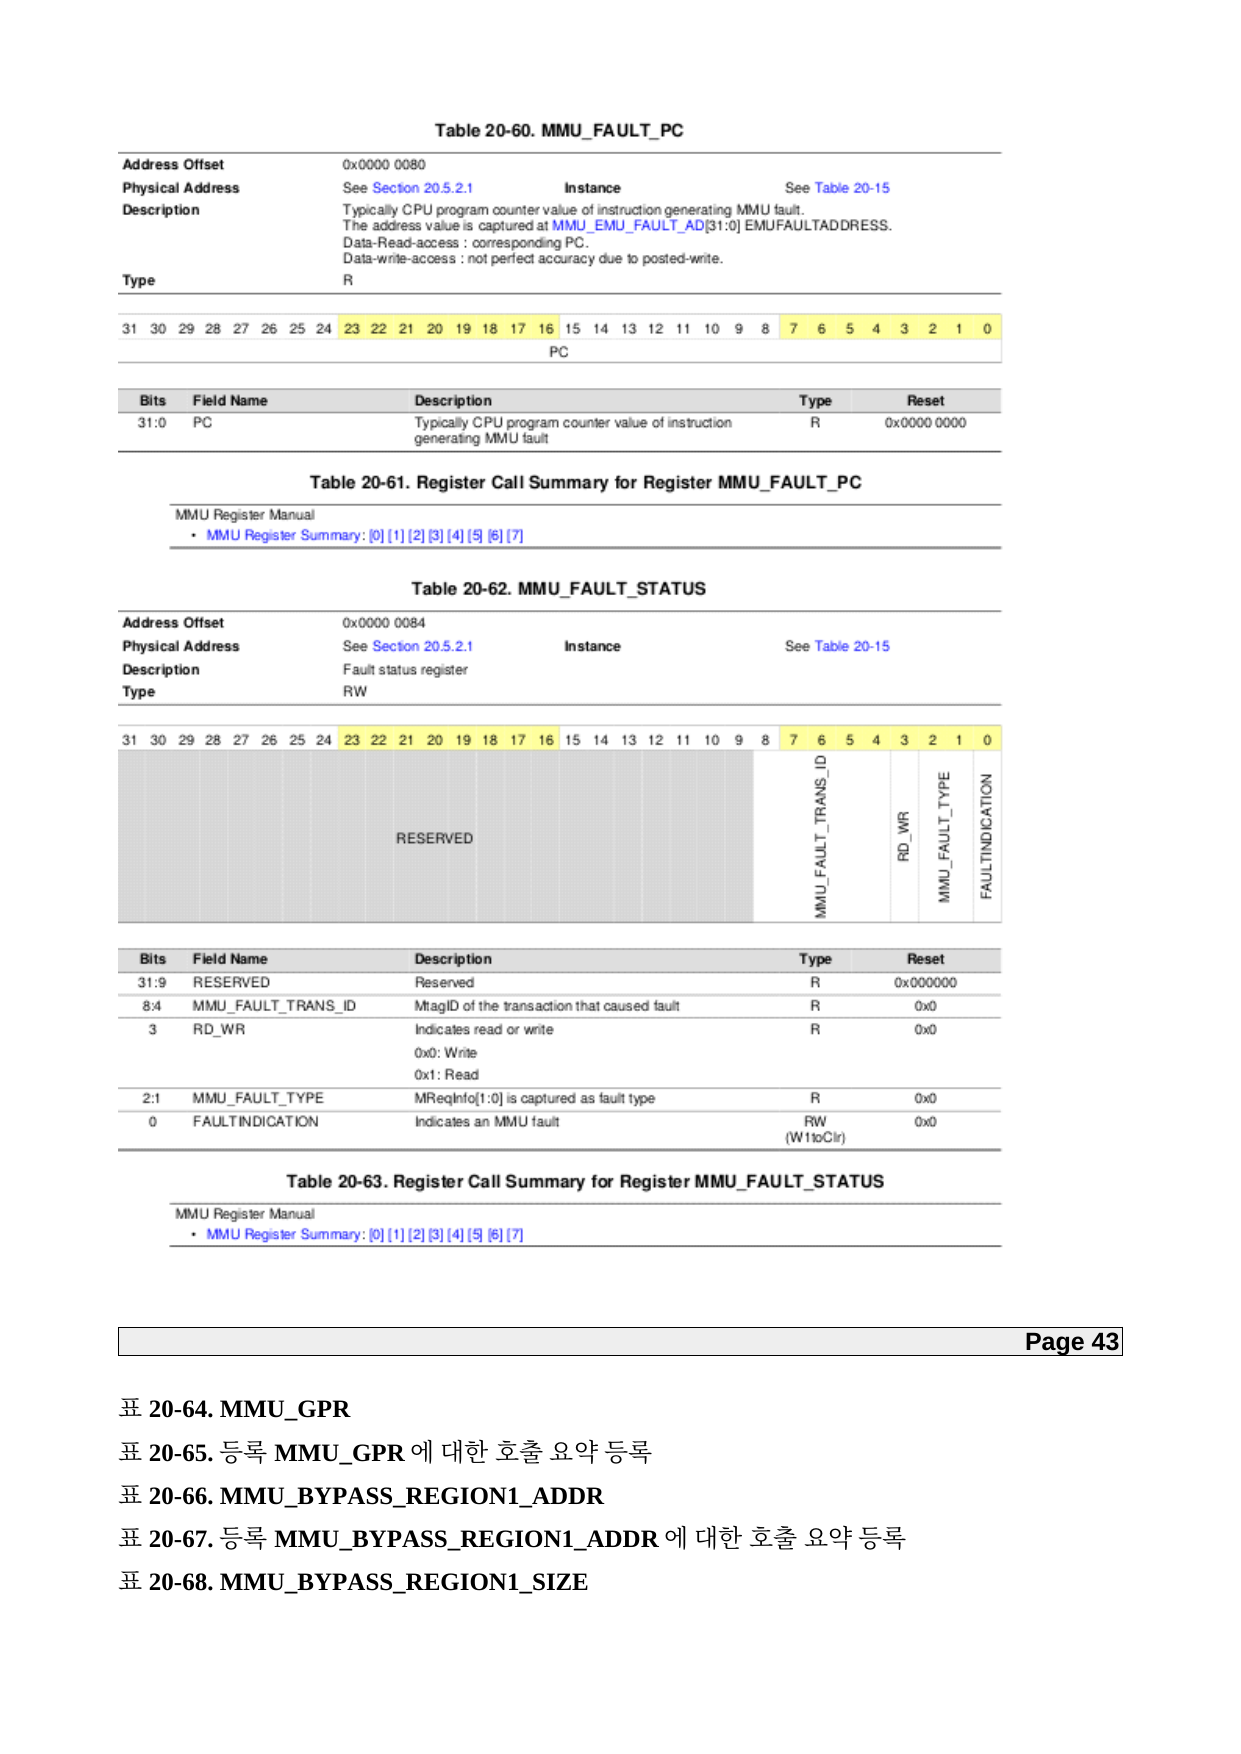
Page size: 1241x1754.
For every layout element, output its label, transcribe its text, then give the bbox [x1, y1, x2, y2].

text 표 20-68. MMU_BYPASS_REGION1_SIZE [118, 1562, 1122, 1598]
text 표 20-65. 등록 MMU_GPR에 대한 호출 요약 등록 [118, 1432, 1122, 1468]
text 표 20-64. MMU_GPR [118, 1389, 1122, 1425]
text 표 20-67. 등록 MMU_BYPASS_REGION1_ADDR에 대한 호출 요약 등록 [118, 1518, 1122, 1554]
text 표 20-66. MMU_BYPASS_REGION1_ADDR [118, 1475, 1122, 1511]
table_header Page 43 [119, 1328, 1122, 1355]
